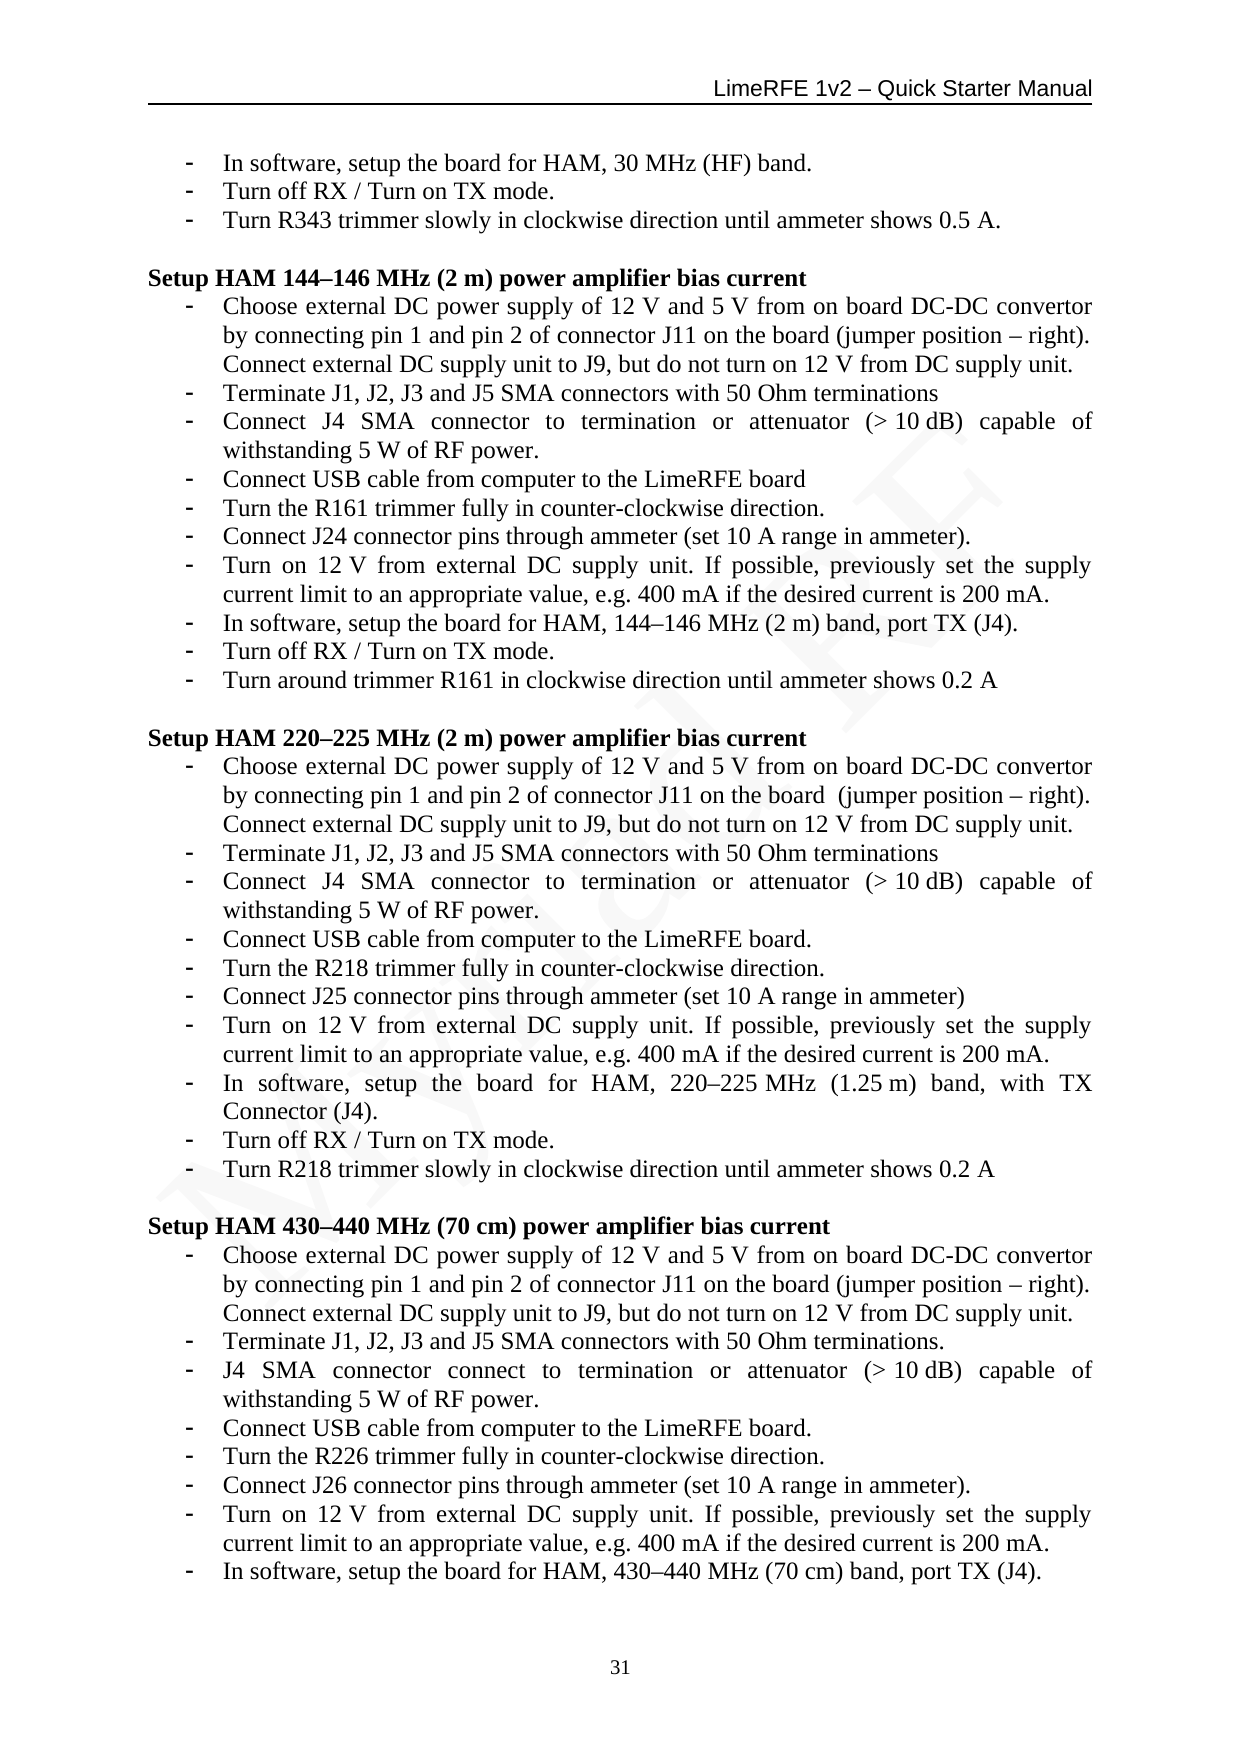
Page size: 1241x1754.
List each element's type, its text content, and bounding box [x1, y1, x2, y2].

list Turn the R226 trimmer fully in counter-clockwise direction. [185, 1441, 1092, 1470]
list Turn on 12 V from external DC supply unit. If possible, previously set the supply current limit to an appropriate value, e.g. 400 mA if the desired current is 200 mA. [185, 1499, 1092, 1556]
text Setup HAM 430–440 MHz (70 cm) power amplifier bias current [238, 1219, 326, 1240]
list Terminate J1, J2, J3 and J5 SMA connectors with 50 Ohm terminations [185, 838, 578, 866]
list Turn the R161 trimmer fully in counter-clockwise direction. [185, 493, 901, 521]
list Turn on 12 V from external DC supply unit. If possible, previously set the supply current limit to an appropriate value, e.g. 400 mA if the desired current is 200 mA. [185, 1010, 446, 1068]
list Turn on 12 V from external DC supply unit. If possible, previously set the supply current limit to an appropriate value, e.g. 400 mA if the desired current is 200 mA. [967, 550, 1092, 608]
list Connect J4 SMA connector to termination or attenuator (> 10 dB) capable of withstanding 5 W of RF power. [659, 866, 1092, 924]
list Terminate J1, J2, J3 and J5 SMA connectors with 50 Ohm terminations [643, 838, 1092, 866]
list In software, setup the board for HAM, 220–225 MHz (1.25 m) band, with TX Connector (J4). [298, 1068, 471, 1125]
list Turn off RX / Turn on TX mode. [185, 176, 1092, 205]
list Turn R218 trimmer slowly in clockwise direction until ammeter shows 0.2 A [383, 1154, 477, 1183]
list Turn the R218 trimmer fully in counter-clockwise direction. [185, 953, 476, 981]
list Connect J26 connector pins through ammeter (set 10 A range in ammeter). [185, 1470, 1092, 1499]
list In software, setup the board for HAM, 30 MHz (HF) band. [185, 148, 1092, 176]
list In software, setup the board for HAM, 144–146 MHz (2 m) band, port TX (J4). [185, 608, 775, 636]
list Turn R218 trimmer slowly in clockwise direction until ammeter shows 0.2 A [311, 1154, 375, 1183]
list Turn around trimmer R161 in clockwise direction until ammeter shows 0.2 A [185, 665, 833, 694]
list Turn on 12 V from external DC supply unit. If possible, previously set the supply current limit to an appropriate value, e.g. 400 mA if the desired current is 200 mA. [185, 550, 807, 608]
list Connect J4 SMA connector to termination or attenuator (> 10 dB) capable of withstanding 5 W of RF power. [185, 866, 620, 924]
list Turn the R218 trimmer fully in counter-clockwise direction. [484, 953, 584, 981]
list Connect J4 SMA connector to termination or attenuator (> 10 dB) capable of withstanding 5 W of RF power. [614, 866, 664, 919]
list Turn on 12 V from external DC supply unit. If possible, previously set the supply current limit to an appropriate value, e.g. 400 mA if the desired current is 200 mA. [436, 1010, 1092, 1068]
list Connect USB cable from computer to the LimeRFE board. [559, 924, 1092, 953]
list Connect USB cable from computer to the LimeRFE board [185, 464, 888, 493]
list Connect J25 connector pins through ammeter (set 10 A range in ammeter) [185, 981, 486, 1010]
text Setup HAM 220–225 MHz (2 m) power amplifier bias current [709, 723, 1092, 751]
list In software, setup the board for HAM, 144–146 MHz (2 m) band, port TX (J4). [864, 608, 1092, 636]
list Turn off RX / Turn on TX mode. [354, 1125, 477, 1154]
list Turn off RX / Turn on TX mode. [300, 1125, 346, 1154]
list [910, 493, 968, 521]
list Choose external DC power supply of 12 V and 5 V from on board DC-DC convertor by connecting pin 1 and pin 2 of connector J11 on the board (jumper position – right). Connect external DC supply unit to J9, but do not turn on 12 V from DC supply unit. [185, 751, 680, 838]
list J4 SMA connector connect to termination or attenuator (> 10 dB) capable of withstanding 5 W of RF power. [185, 1355, 1092, 1413]
list Turn off RX / Turn on TX mode. [185, 636, 804, 665]
list Connect J24 connector pins through ammeter (set 10 A range in ammeter). [185, 521, 930, 550]
list In software, setup the board for HAM, 430–440 MHz (70 cm) band, port TX (J4). [185, 1556, 1092, 1585]
text Setup HAM 430–440 MHz (70 cm) power amplifier bias current [330, 1211, 1092, 1240]
list Turn R343 trimmer slowly in clockwise direction until ammeter shows 0.5 A. [185, 205, 1092, 234]
list Turn on 12 V from external DC supply unit. If possible, previously set the supply current limit to an appropriate value, e.g. 400 mA if the desired current is 200 mA. [849, 550, 970, 608]
list Terminate J1, J2, J3 and J5 SMA connectors with 50 Ohm terminations. [185, 1326, 1092, 1355]
list Choose external DC power supply of 12 V and 5 V from on board DC-DC convertor by connecting pin 1 and pin 2 of connector J11 on the board (jumper position – right). Connect external DC supply unit to J9, but do not turn on 12 V from DC supply unit. [737, 751, 1092, 838]
list In software, setup the board for HAM, 220–225 MHz (1.25 m) band, with TX Connector (J4). [185, 1068, 286, 1125]
list Terminate J1, J2, J3 and J5 SMA connectors with 50 Ohm terminations [185, 378, 1092, 406]
text Setup HAM 220–225 MHz (2 m) power amplifier bias current [148, 723, 687, 751]
list In software, setup the board for HAM, 220–225 MHz (1.25 m) band, with TX Connector (J4). [460, 1068, 1092, 1125]
list Turn on 12 V from external DC supply unit. If possible, previously set the supply current limit to an appropriate value, e.g. 400 mA if the desired current is 200 mA. [773, 565, 852, 608]
list Choose external DC power supply of 12 V and 5 V from on board DC-DC convertor by connecting pin 1 and pin 2 of connector J11 on the board (jumper position – right). Connect external DC supply unit to J9, but do not turn on 12 V from DC supply unit. [185, 291, 1092, 378]
list Connect USB cable from computer to the LimeRFE board. [185, 1413, 1092, 1441]
list Turn off RX / Turn on TX mode. [185, 1125, 296, 1154]
list Connect USB cable from computer to the LimeRFE board. [185, 924, 556, 953]
list Turn R218 trimmer slowly in clockwise direction until ammeter shows 0.2 A [472, 1154, 1092, 1183]
list Turn the R218 trimmer fully in counter-clockwise direction. [588, 953, 1092, 981]
list In software, setup the board for HAM, 144–146 MHz (2 m) band, port TX (J4). [784, 608, 850, 636]
list Turn around trimmer R161 in clockwise direction until ammeter shows 0.2 A [841, 665, 1092, 694]
list Choose external DC power supply of 12 V and 5 V from on board DC-DC convertor by connecting pin 1 and pin 2 of connector J11 on the board (jumper position – right). Connect external DC supply unit to J9, but do not turn on 12 V from DC supply unit. [185, 1240, 1092, 1326]
list Choose external DC power supply of 12 V and 5 V from on board DC-DC convertor by connecting pin 1 and pin 2 of connector J11 on the board (jumper position – right). Connect external DC supply unit to J9, but do not turn on 12 V from DC supply unit. [667, 751, 755, 832]
list Turn off RX / Turn on TX mode. [483, 1125, 1092, 1154]
list [893, 464, 1092, 493]
list Connect J24 connector pins through ammeter (set 10 A range in ammeter). [948, 521, 1092, 550]
list Connect J25 connector pins through ammeter (set 10 A range in ammeter) [489, 981, 1092, 1010]
list [829, 636, 1092, 665]
text Setup HAM 144–146 MHz (2 m) power amplifier bias current [148, 263, 1092, 291]
list [958, 493, 1092, 521]
list Connect J4 SMA connector to termination or attenuator (> 10 dB) capable of withstanding 5 W of RF power. [185, 406, 1092, 464]
list Turn R218 trimmer slowly in clockwise direction until ammeter shows 0.2 A [185, 1154, 306, 1183]
text Setup HAM 430–440 MHz (70 cm) power amplifier bias current [148, 1211, 227, 1240]
